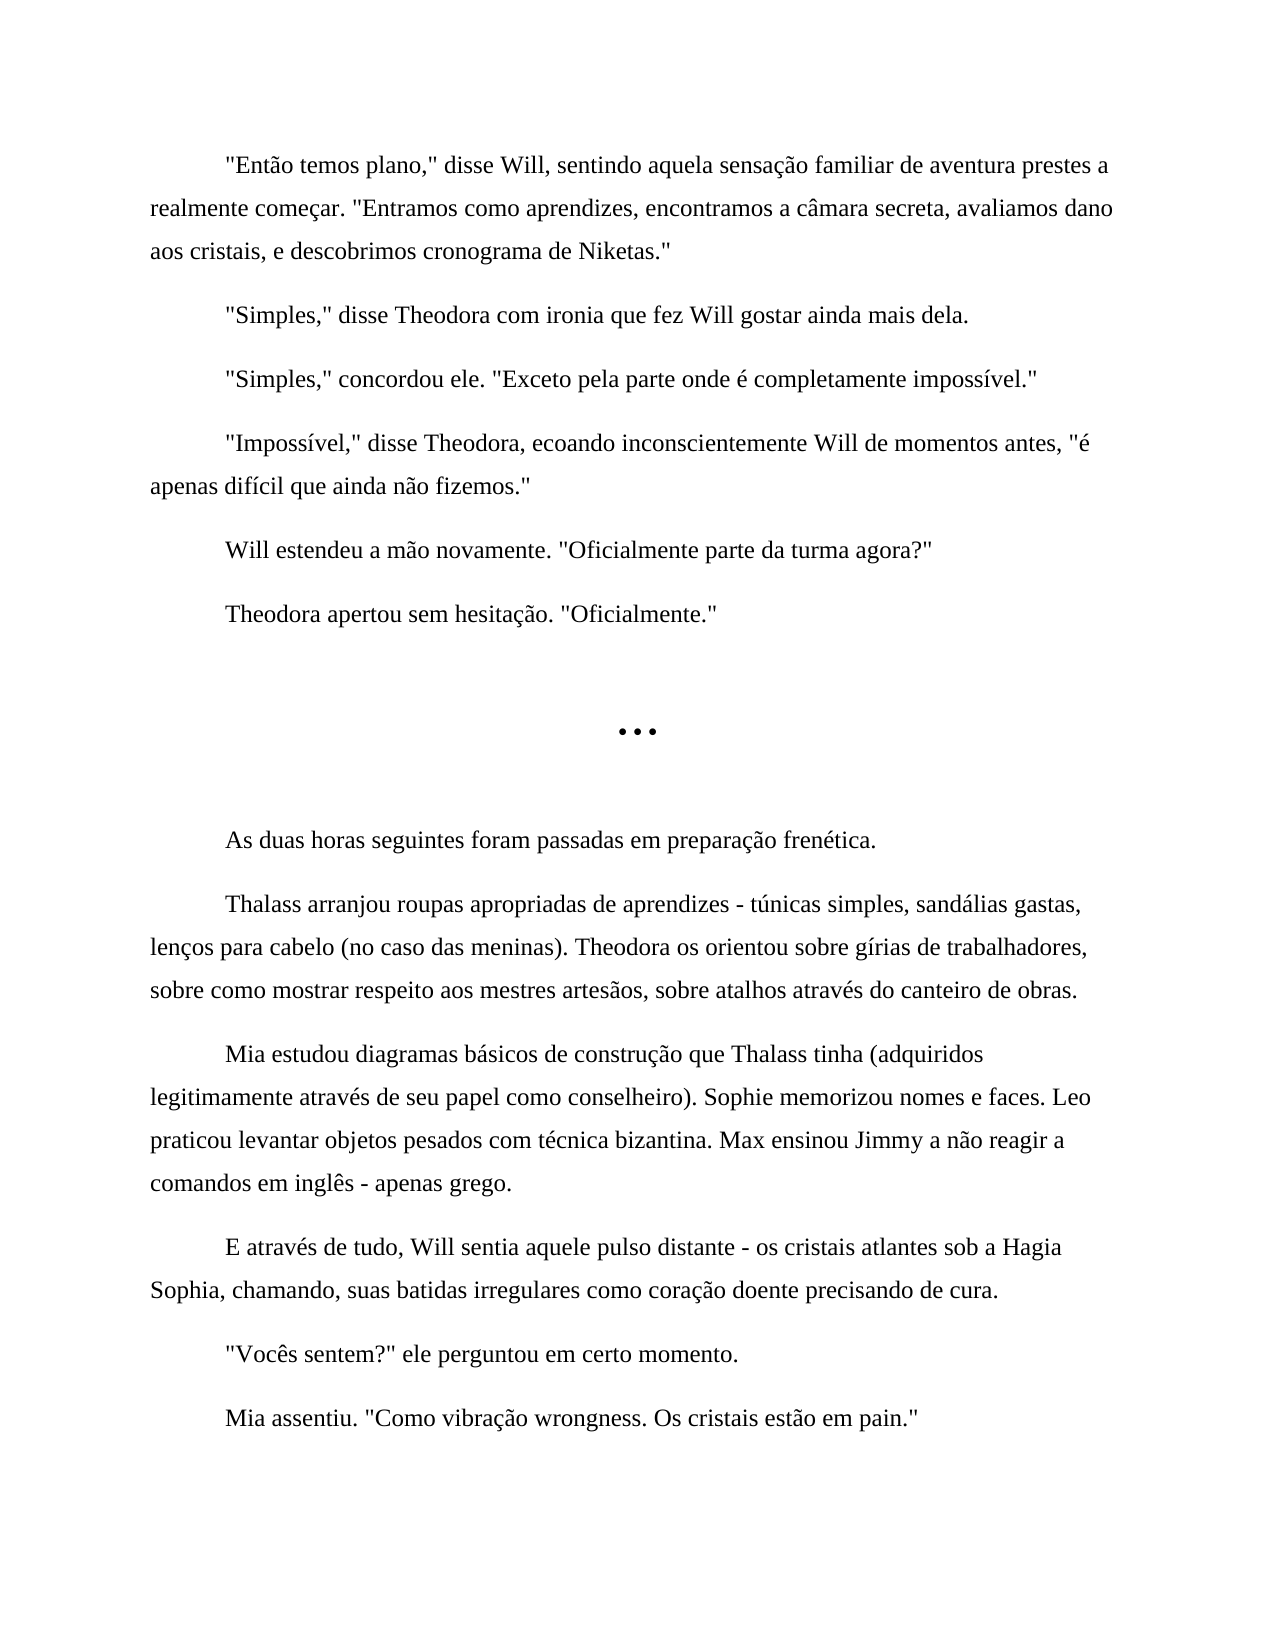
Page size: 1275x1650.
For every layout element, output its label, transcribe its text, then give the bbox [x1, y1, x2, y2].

text "Então temos plano," disse Will, sentindo aquela sensação familiar de aventura prestes a realmente começar. "Entramos como aprendizes, encontramos a câmara secreta, avaliamos dano aos cristais, e descobrimos cronograma de Niketas." [150, 150, 1125, 265]
text "Simples," concordou ele. "Exceto pela parte onde é completamente impossível." [150, 364, 1125, 393]
text E através de tudo, Will sentia aquele pulso distante - os cristais atlantes sob a Hagia Sophia, chamando, suas batidas irregulares como coração doente precisando de cura. [150, 1232, 1125, 1304]
text Mia estudou diagramas básicos de construção que Thalass tinha (adquiridos legitimamente através de seu papel como conselheiro). Sophie memorizou nomes e faces. Leo praticou levantar objetos pesados com técnica bizantina. Max ensinou Jimmy a não reagir a comandos em inglês - apenas grego. [150, 1039, 1125, 1197]
text • • • [150, 717, 1125, 746]
text As duas horas seguintes foram passadas em preparação frenética. [150, 825, 1125, 853]
text "Vocês sentem?" ele perguntou em certo momento. [150, 1339, 1125, 1368]
text "Impossível," disse Theodora, ecoando inconscientemente Will de momentos antes, "é apenas difícil que ainda não fizemos." [150, 428, 1125, 500]
text Thalass arranjou roupas apropriadas de aprendizes - túnicas simples, sandálias gastas, lenços para cabelo (no caso das meninas). Theodora os orientou sobre gírias de trabalhadores, sobre como mostrar respeito aos mestres artesãos, sobre atalhos através do canteiro de obras. [150, 889, 1125, 1004]
text Theodora apertou sem hesitação. "Oficialmente." [150, 599, 1125, 628]
text "Simples," disse Theodora com ironia que fez Will gostar ainda mais dela. [150, 300, 1125, 329]
text Mia assentiu. "Como vibração wrongness. Os cristais estão em pain." [150, 1403, 1125, 1432]
text Will estendeu a mão novamente. "Oficialmente parte da turma agora?" [150, 535, 1125, 564]
